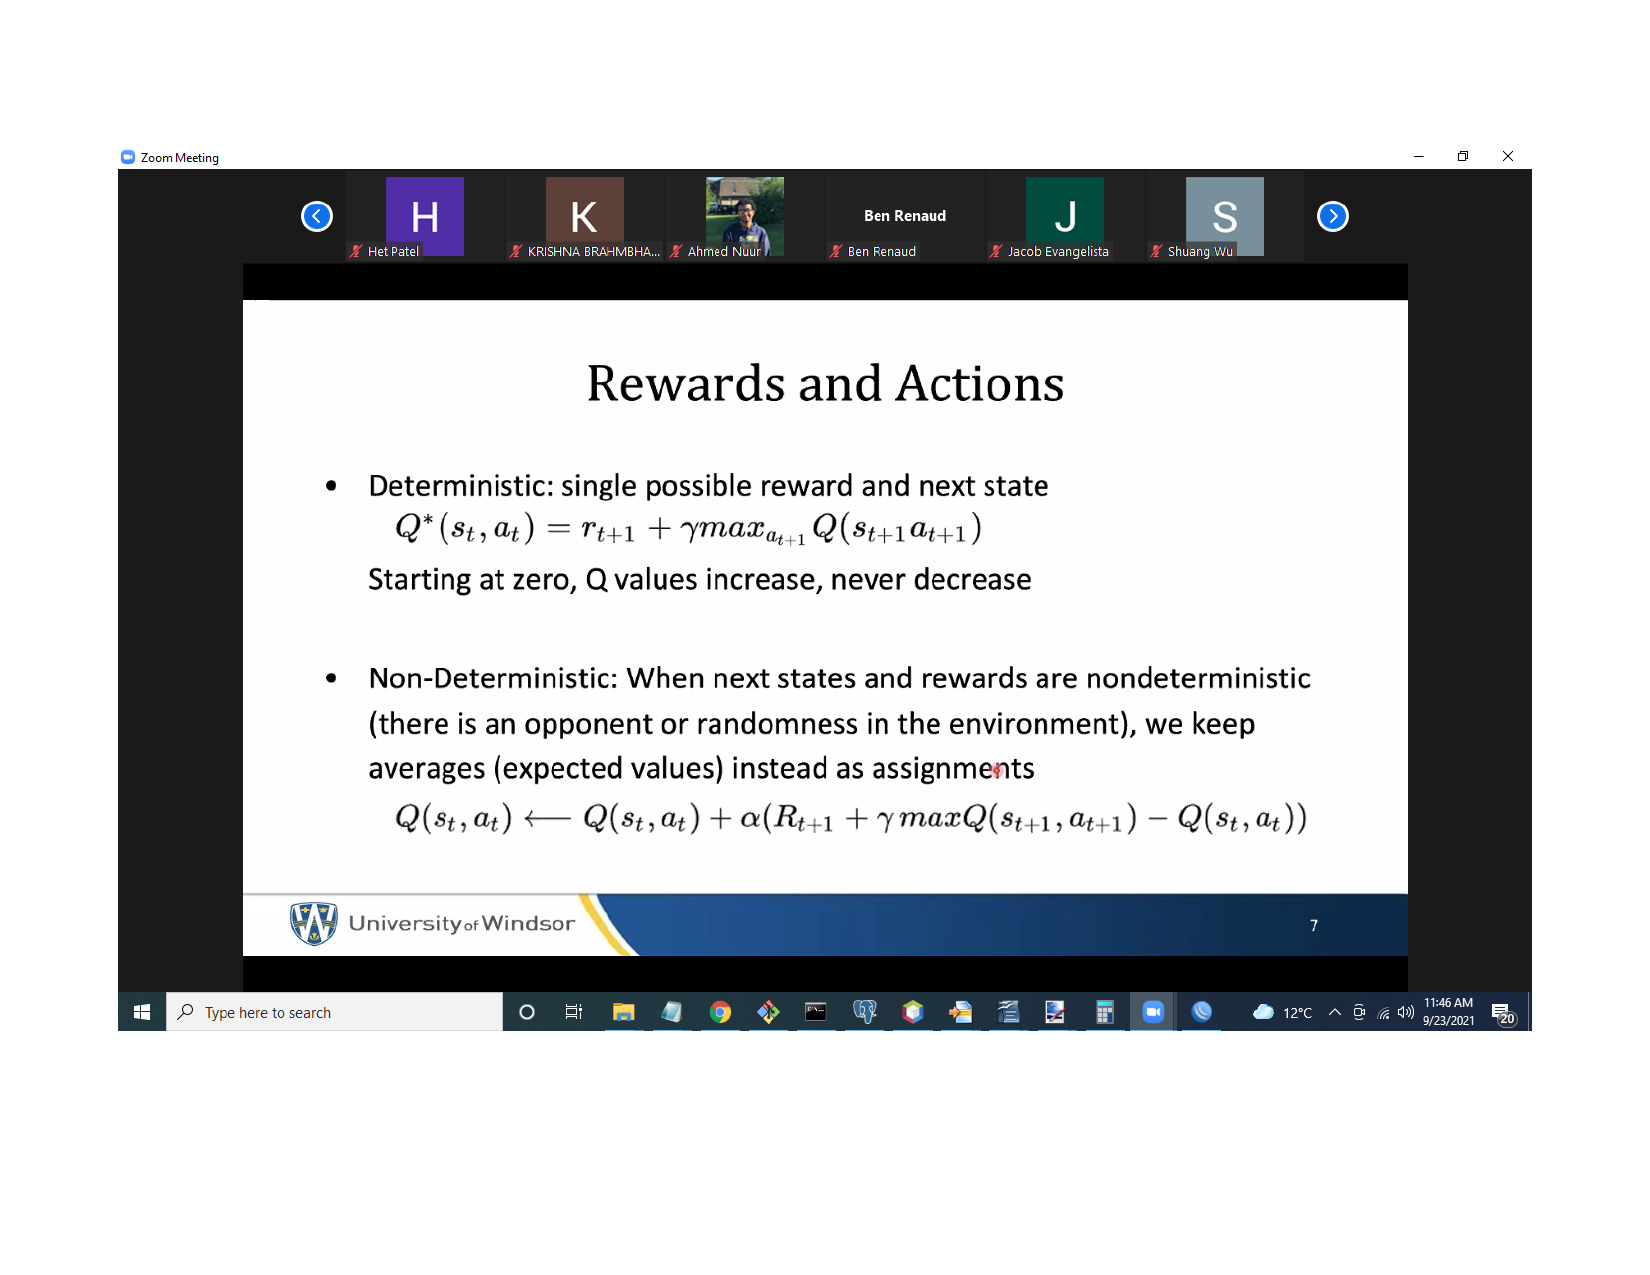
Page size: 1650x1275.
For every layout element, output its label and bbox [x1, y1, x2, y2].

picture [118, 146, 1532, 1031]
